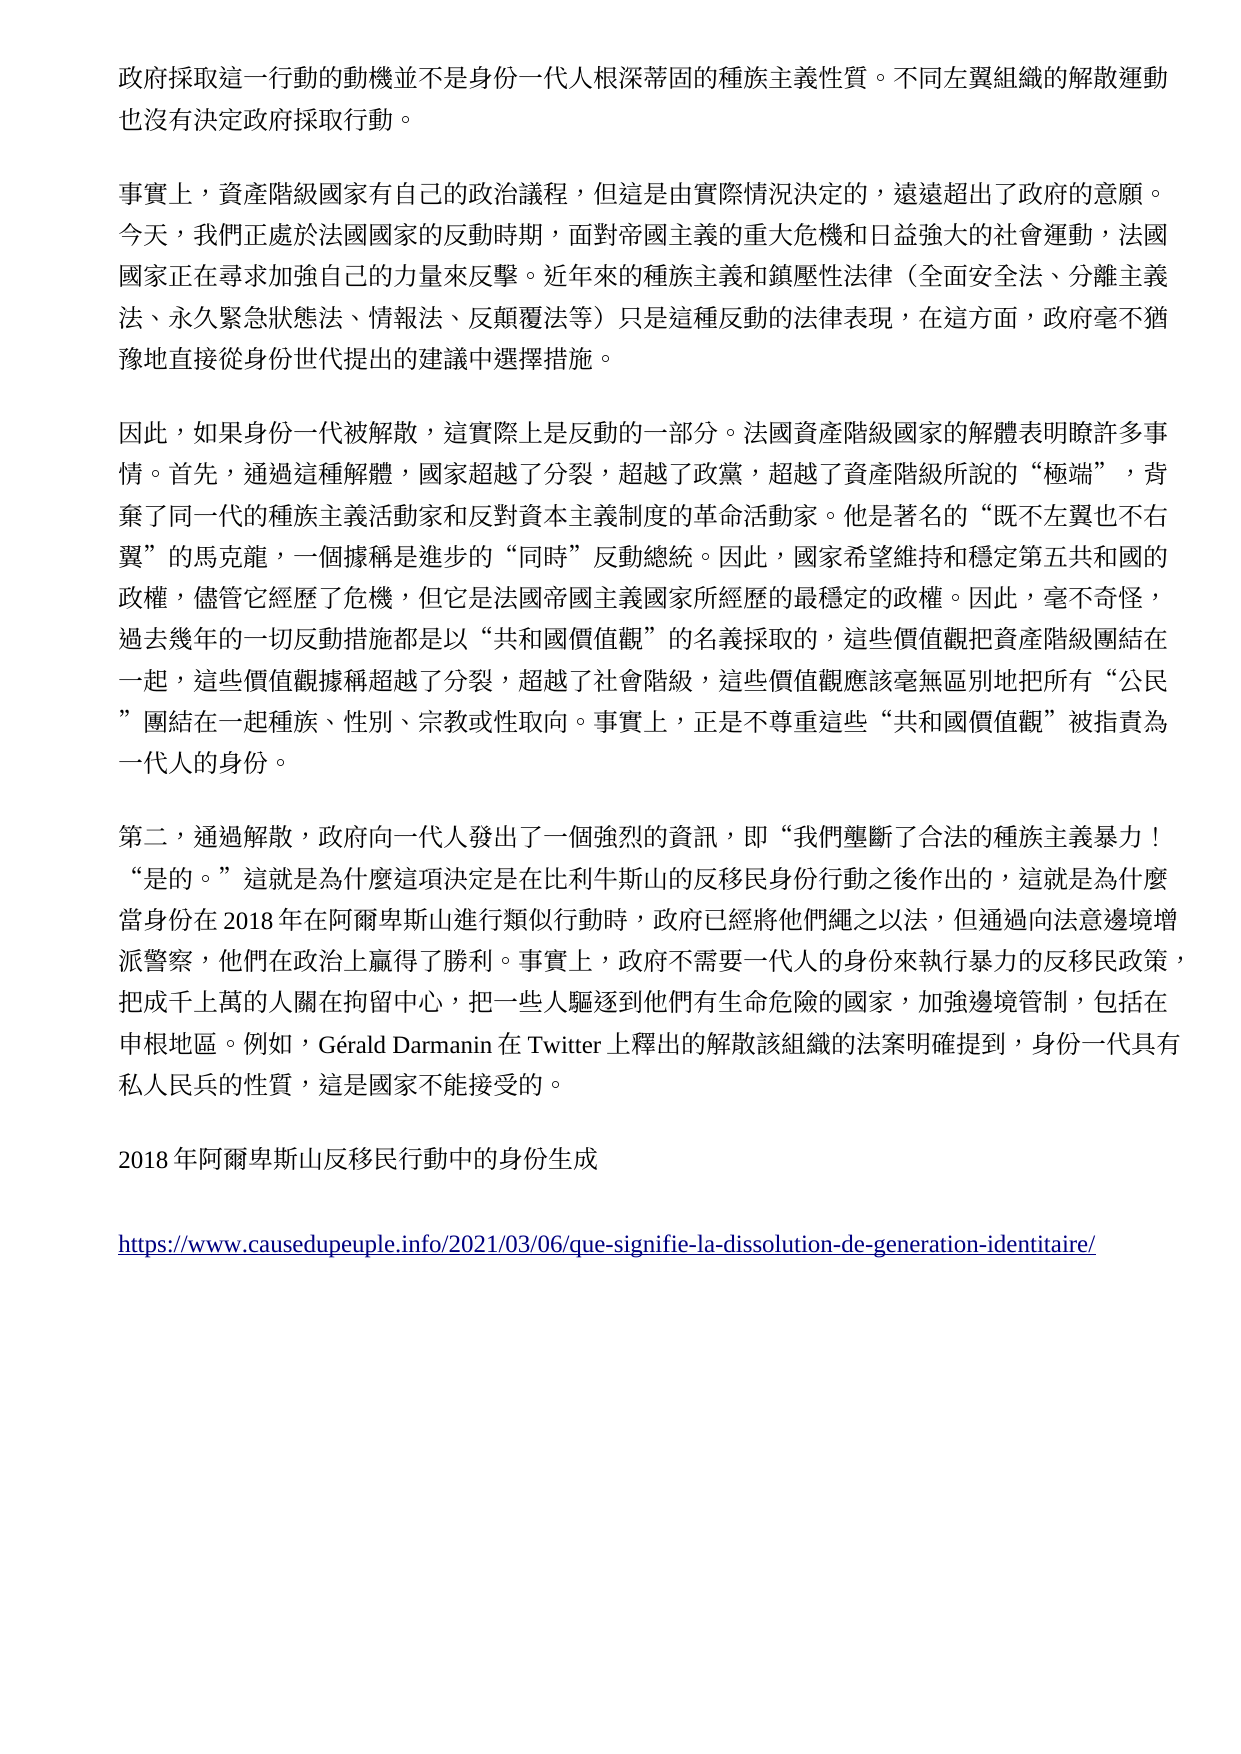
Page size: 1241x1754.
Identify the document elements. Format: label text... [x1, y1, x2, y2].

text https://www.causedupeuple.info/2021/03/06/que-signifie-la-dissolution-de-generation-identitaire/ [118, 1196, 1181, 1257]
text 2021-03-06T10:50:42+00:00 ['https://www.causedupeuple.info/wp-content/uploads/2021/03/x1080.jpeg“，”https://www.causedupeuple.info/wp-content/uploads/2021/03/operation-migrants-a-menee-activators-generation-identity-group-defend-europe-lechelle-alpes-2018年4月21日0 1399 931.jpg“，”https://www.causedupeuple.info/wp-content/uploads/2021/03/maxresdefault.jpg“”“ 3月3日星期三，在內政部長Gérald Darmanin的倡議下，極右翼團體“身份一代”在部長會議上解散。乍一看，似乎令人驚訝的是，政府中最反動的部長，最近聲稱他在批評伊斯蘭教時發現勒龐海軍“太軟弱”，決定解散一個仇視伊斯蘭教的組織。事實上，這一切都有合理的解釋。 什麼是身份生成？ Generation Identity是一個極右組織，成立於2012年，以Identity Block及其青年組織“青年身份”為基礎。這兩個組織本身是在激進團結組織（一個自稱是革命民族主義者的組織）解散後成立的，法國政府在2002年雅克·希拉剋遇刺未遂後決定解散該組織。與激進團結不同的是，身份一代人沒有聲稱自己是革命性的，他們有一個政治煽動戰略，通過“媒體事件”，如佔領清真寺屋頂、在咖啡館大樓上張貼橫幅或在阿爾卑斯山開展反移民行動，地中海和比利牛斯山脈。所有這些行動都有一個主要目的：將身份生成的主題放在媒體的前沿，將移民或伊斯蘭教等問題納入公共辯論。從這個意義上說，身份一代自稱是“右翼綠色和平組織”。 在2002年雅克·希拉剋遇刺未遂後解散前，新法西斯激進團結組織的活動人士。 因此，身份一代是——或者更確切地說是——一個正式的法律組織，深深地融入了法國資產階級國家的制度遊戲中。簡言之，一個政權的組織，因為它根本不質疑它的基礎。因此，雖然許多個人身份活動家堅持法西斯的觀點，希望暴力推翻法國資產階級民主制度，以取代法西斯專政，但這不是本組織的指導方針。因此，非常重要的是要認識到，就其性質而言，身份一代人與法西斯組織（無論是現在還是以前）有著深刻的區別，這些組織的活動本身就是以武力推翻機構的願望的一部分。在這方面，我們可以舉出20世紀20年代和30年代納粹黨真正的民兵突擊隊，他們在1923年試圖並失敗了一次政變，隨後阿道夫·希特勒被監禁。 因此，認同一代人並不是在以武力推翻制度的前景下。然而，這是一個相當新的情況：正是在2002年徹底解散了一個單位之後，本組織的前管理人員出現了真正的分裂。一方忠於革命的、真正的法西斯主義的民族主義思想，與資產階級民主制度決裂，另一方則接受了被認為是身份之父的紀堯姆·費伊的身份理論，從而放棄了革命路線。因此，我們在這裡看到，身份首先是機會主義者，他們改變了意識形態，改變了目標，回到資產階級民主的遊戲中，以便在激進統一解體後繼續在政治上存在。 身份世代解體意味著什麼？ 因此，在2021年1月比利牛斯山的反移民行動之後，政府決定解散身份世代。讓我們不要被愚弄：政府採取這一行動的動機並不是身份一代人根深蒂固的種族主義性質。不同左翼組織的解散運動也沒有決定政府採取行動。 事實上，資產階級國家有自己的政治議程，但這是由實際情況決定的，遠遠超出了政府的意願。今天，我們正處於法國國家的反動時期，面對帝國主義的重大危機和日益強大的社會運動，法國國家正在尋求加強自己的力量來反擊。近年來的種族主義和鎮壓性法律（全面安全法、分離主義法、永久緊急狀態法、情報法、反顛覆法等）只是這種反動的法律表現，在這方面，政府毫不猶豫地直接從身份世代提出的建議中選擇措施。 因此，如果身份一代被解散，這實際上是反動的一部分。法國資產階級國家的解體表明瞭許多事情。首先，通過這種解體，國家超越了分裂，超越了政黨，超越了資產階級所說的“極端”，背棄了同一代的種族主義活動家和反對資本主義制度的革命活動家。他是著名的“既不左翼也不右翼”的馬克龍，一個據稱是進步的“同時”反動總統。因此，國家希望維持和穩定第五共和國的政權，儘管它經歷了危機，但它是法國帝國主義國家所經歷的最穩定的政權。因此，毫不奇怪，過去幾年的一切反動措施都是以“共和國價值觀”的名義採取的，這些價值觀把資產階級團結在一起，這些價值觀據稱超越了分裂，超越了社會階級，這些價值觀應該毫無區別地把所有“公民”團結在一起種族、性別、宗教或性取向。事實上，正是不尊重這些“共和國價值觀”被指責為一代人的身份。 第二，通過解散，政府向一代人發出了一個強烈的資訊，即“我們壟斷了合法的種族主義暴力！“是的。”這就是為什麼這項決定是在比利牛斯山的反移民身份行動之後作出的，這就是為什麼當身份在2018年在阿爾卑斯山進行類似行動時，政府已經將他們繩之以法，但通過向法意邊境增派警察，他們在政治上贏得了勝利。事實上，政府不需要一代人的身份來執行暴力的反移民政策，把成千上萬的人關在拘留中心，把一些人驅逐到他們有生命危險的國家，加強邊境管制，包括在申根地區。例如，Gérald Darmanin在Twitter上釋出的解散該組織的法案明確提到，身份一代具有私人民兵的性質，這是國家不能接受的。 2018年阿爾卑斯山反移民行動中的身份生成 [118, 59, 1181, 1176]
